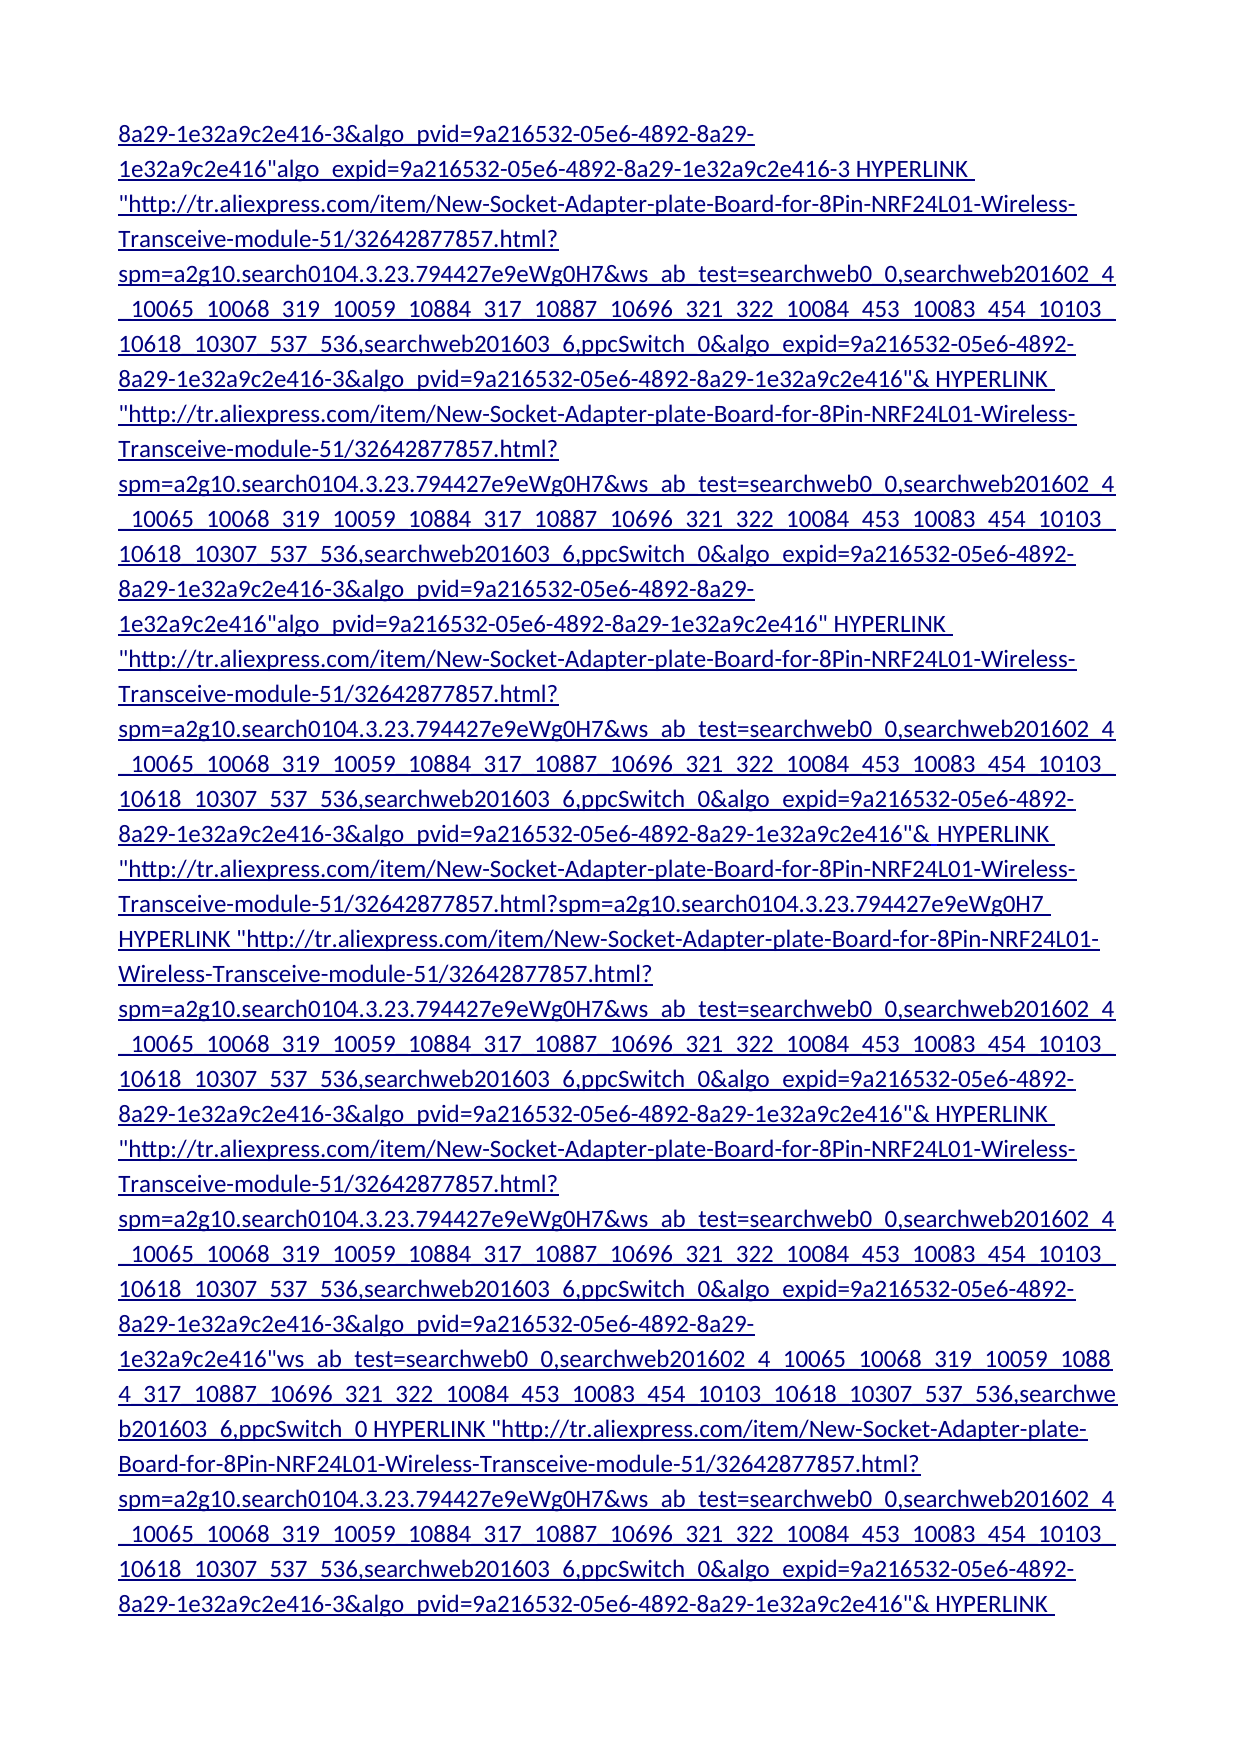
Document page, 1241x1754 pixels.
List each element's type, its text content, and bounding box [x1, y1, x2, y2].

text 8a29-1e32a9c2e416-3&algo_pvid=9a216532-05e6-4892-8a29-1e32a9c2e416"algo_expid=9a216532-05e6-4892-8a29-1e32a9c2e416-3 HYPERLINK "http://tr.aliexpress.com/item/New-Socket-Adapter-plate-Board-for-8Pin-NRF24L01-Wireless-Transceive-module-51/32642877857.html?spm=a2g10.search0104.3.23.794427e9eWg0H7&ws_ab_test=searchweb0_0,searchweb201602_4_10065_10068_319_10059_10884_317_10887_10696_321_322_10084_453_10083_454_10103_10618_10307_537_536,searchweb201603_6,ppcSwitch_0&algo_expid=9a216532-05e6-4892-8a29-1e32a9c2e416-3&algo_pvid=9a216532-05e6-4892-8a29-1e32a9c2e416"& HYPERLINK "http://tr.aliexpress.com/item/New-Socket-Adapter-plate-Board-for-8Pin-NRF24L01-Wireless-Transceive-module-51/32642877857.html?spm=a2g10.search0104.3.23.794427e9eWg0H7&ws_ab_test=searchweb0_0,searchweb201602_4_10065_10068_319_10059_10884_317_10887_10696_321_322_10084_453_10083_454_10103_10618_10307_537_536,searchweb201603_6,ppcSwitch_0&algo_expid=9a216532-05e6-4892-8a29-1e32a9c2e416-3&algo_pvid=9a216532-05e6-4892-8a29-1e32a9c2e416"algo_pvid=9a216532-05e6-4892-8a29-1e32a9c2e416" HYPERLINK "http://tr.aliexpress.com/item/New-Socket-Adapter-plate-Board-for-8Pin-NRF24L01-Wireless-Transceive-module-51/32642877857.html?spm=a2g10.search0104.3.23.794427e9eWg0H7&ws_ab_test=searchweb0_0,searchweb201602_4_10065_10068_319_10059_10884_317_10887_10696_321_322_10084_453_10083_454_10103_10618_10307_537_536,searchweb201603_6,ppcSwitch_0&algo_expid=9a216532-05e6-4892-8a29-1e32a9c2e416-3&algo_pvid=9a216532-05e6-4892-8a29-1e32a9c2e416"& HYPERLINK "http://tr.aliexpress.com/item/New-Socket-Adapter-plate-Board-for-8Pin-NRF24L01-Wireless-Transceive-module-51/32642877857.html?spm=a2g10.search0104.3.23.794427e9eWg0H7 HYPERLINK "http://tr.aliexpress.com/item/New-Socket-Adapter-plate-Board-for-8Pin-NRF24L01-Wireless-Transceive-module-51/32642877857.html?spm=a2g10.search0104.3.23.794427e9eWg0H7&ws_ab_test=searchweb0_0,searchweb201602_4_10065_10068_319_10059_10884_317_10887_10696_321_322_10084_453_10083_454_10103_10618_10307_537_536,searchweb201603_6,ppcSwitch_0&algo_expid=9a216532-05e6-4892-8a29-1e32a9c2e416-3&algo_pvid=9a216532-05e6-4892-8a29-1e32a9c2e416"& HYPERLINK "http://tr.aliexpress.com/item/New-Socket-Adapter-plate-Board-for-8Pin-NRF24L01-Wireless-Transceive-module-51/32642877857.html?spm=a2g10.search0104.3.23.794427e9eWg0H7&ws_ab_test=searchweb0_0,searchweb201602_4_10065_10068_319_10059_10884_317_10887_10696_321_322_10084_453_10083_454_10103_10618_10307_537_536,searchweb201603_6,ppcSwitch_0&algo_expid=9a216532-05e6-4892-8a29-1e32a9c2e416-3&algo_pvid=9a216532-05e6-4892-8a29-1e32a9c2e416"ws_ab_test=searchweb0_0,searchweb201602_4_10065_10068_319_10059_10884_317_10887_10696_321_322_10084_453_10083_454_10103_10618_10307_537_536,searchweb201603_6,ppcSwitch_0 HYPERLINK "http://tr.aliexpress.com/item/New-Socket-Adapter-plate-Board-for-8Pin-NRF24L01-Wireless-Transceive-module-51/32642877857.html?spm=a2g10.search0104.3.23.794427e9eWg0H7&ws_ab_test=searchweb0_0,searchweb201602_4_10065_10068_319_10059_10884_317_10887_10696_321_322_10084_453_10083_454_10103_10618_10307_537_536,searchweb201603_6,ppcSwitch_0&algo_expid=9a216532-05e6-4892-8a29-1e32a9c2e416-3&algo_pvid=9a216532-05e6-4892-8a29-1e32a9c2e416"& HYPERLINK [118, 118, 1122, 1619]
